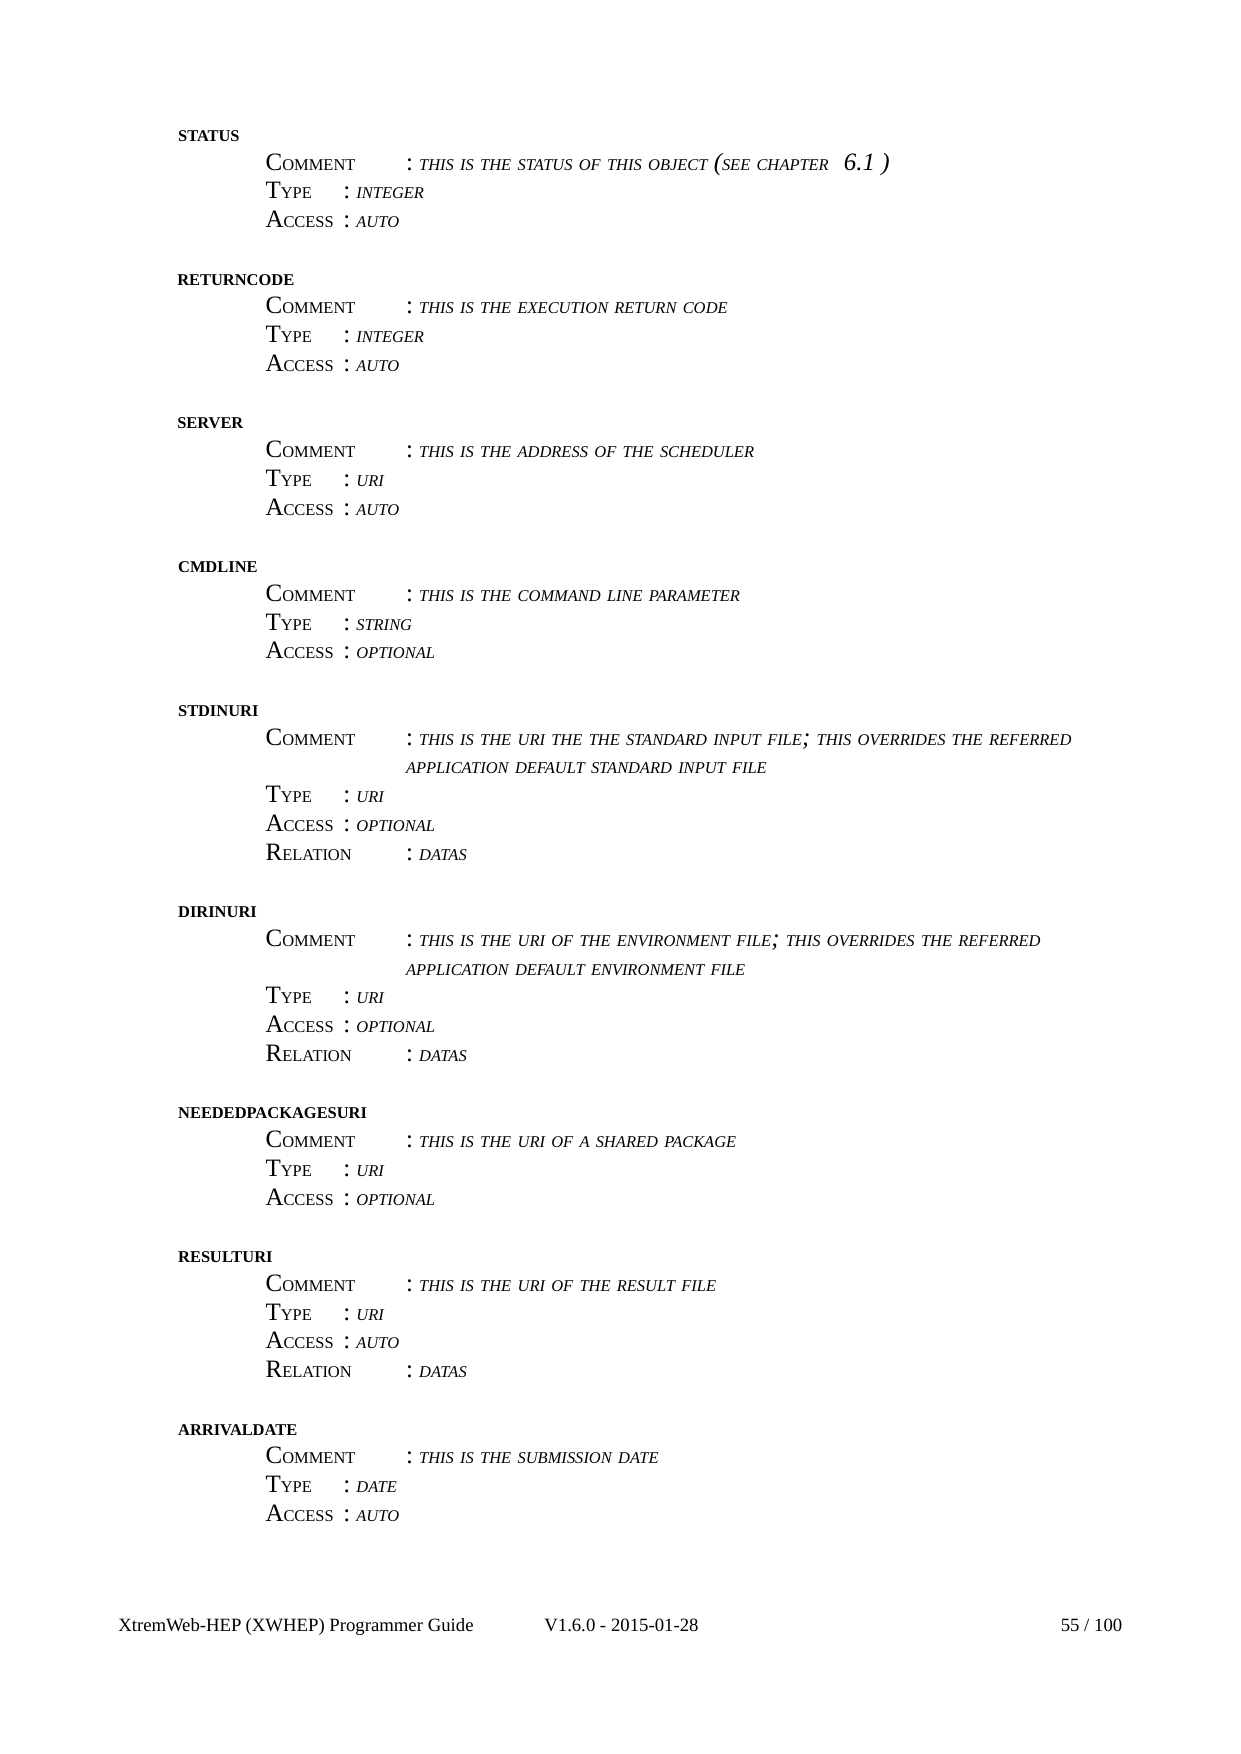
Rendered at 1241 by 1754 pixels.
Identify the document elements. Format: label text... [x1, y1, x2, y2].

text Comment : this is the execution return code [265, 291, 1122, 319]
text Access : auto [265, 204, 1122, 233]
text Relation : datas [265, 1038, 1122, 1067]
text Type : uri [265, 981, 1122, 1009]
text Comment : this is the uri the the standard input file; this overrides the referred application default standard input file [265, 722, 1122, 779]
text returncode [118, 262, 1122, 291]
text Comment : this is the uri of the result file [265, 1268, 1122, 1297]
text Comment : this is the uri of the environment file; this overrides the referred application default environment file [265, 923, 1122, 981]
text Access : auto [265, 348, 1122, 377]
text status [178, 118, 1122, 147]
text dirinuri [178, 894, 1122, 923]
text Comment : this is the submission date [265, 1441, 1122, 1469]
text Access : optional [265, 808, 1122, 837]
text cmdline [178, 549, 1122, 578]
text Access : auto [265, 1498, 1122, 1527]
text Relation : datas [265, 837, 1122, 866]
text Comment : this is the command line parameter [265, 578, 1122, 607]
text Type : uri [265, 779, 1122, 808]
text Type : integer [265, 319, 1122, 348]
text resulturi [178, 1239, 1122, 1268]
text Type : uri [265, 463, 1122, 492]
text Access : optional [265, 1009, 1122, 1038]
text arrivaldate [178, 1412, 1122, 1441]
text Type : uri [265, 1297, 1122, 1326]
text Access : auto [265, 1326, 1122, 1354]
text Comment : this is the uri of a shared package [265, 1124, 1122, 1153]
text Access : optional [265, 636, 1122, 664]
text Access : optional [265, 1182, 1122, 1211]
text server [118, 406, 1122, 434]
text Access : auto [265, 492, 1122, 521]
text Comment : this is the status of this object (see chapter 6.1) [265, 147, 1122, 176]
text stdinuri [178, 693, 1122, 722]
text Type : date [265, 1469, 1122, 1498]
text Type : string [265, 607, 1122, 636]
text Type : integer [265, 176, 1122, 204]
text Comment : this is the address of the scheduler [265, 434, 1122, 463]
text Type : uri [265, 1153, 1122, 1182]
text Relation : datas [265, 1354, 1122, 1383]
text neededpackagesuri [178, 1096, 1122, 1124]
